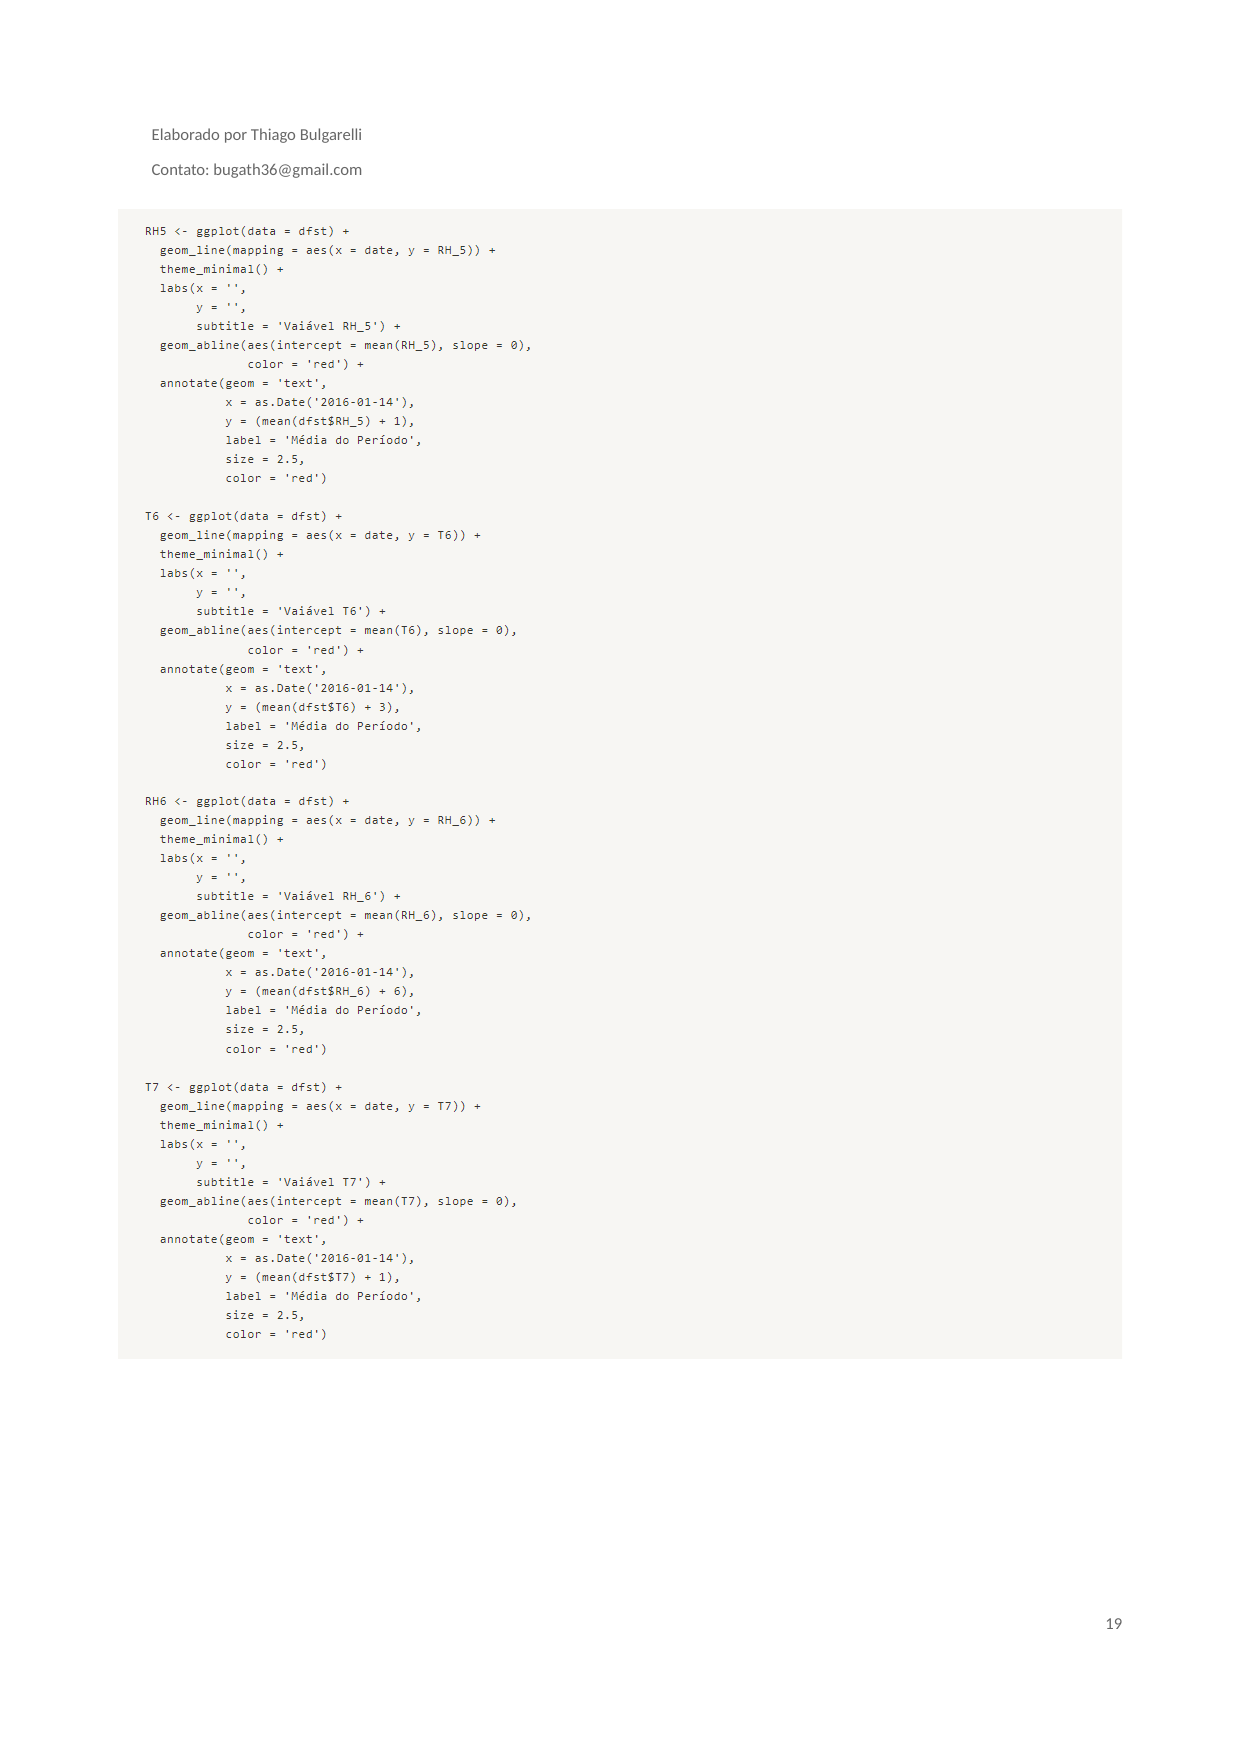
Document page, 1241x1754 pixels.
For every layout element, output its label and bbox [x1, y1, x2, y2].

picture [118, 209, 1123, 1359]
